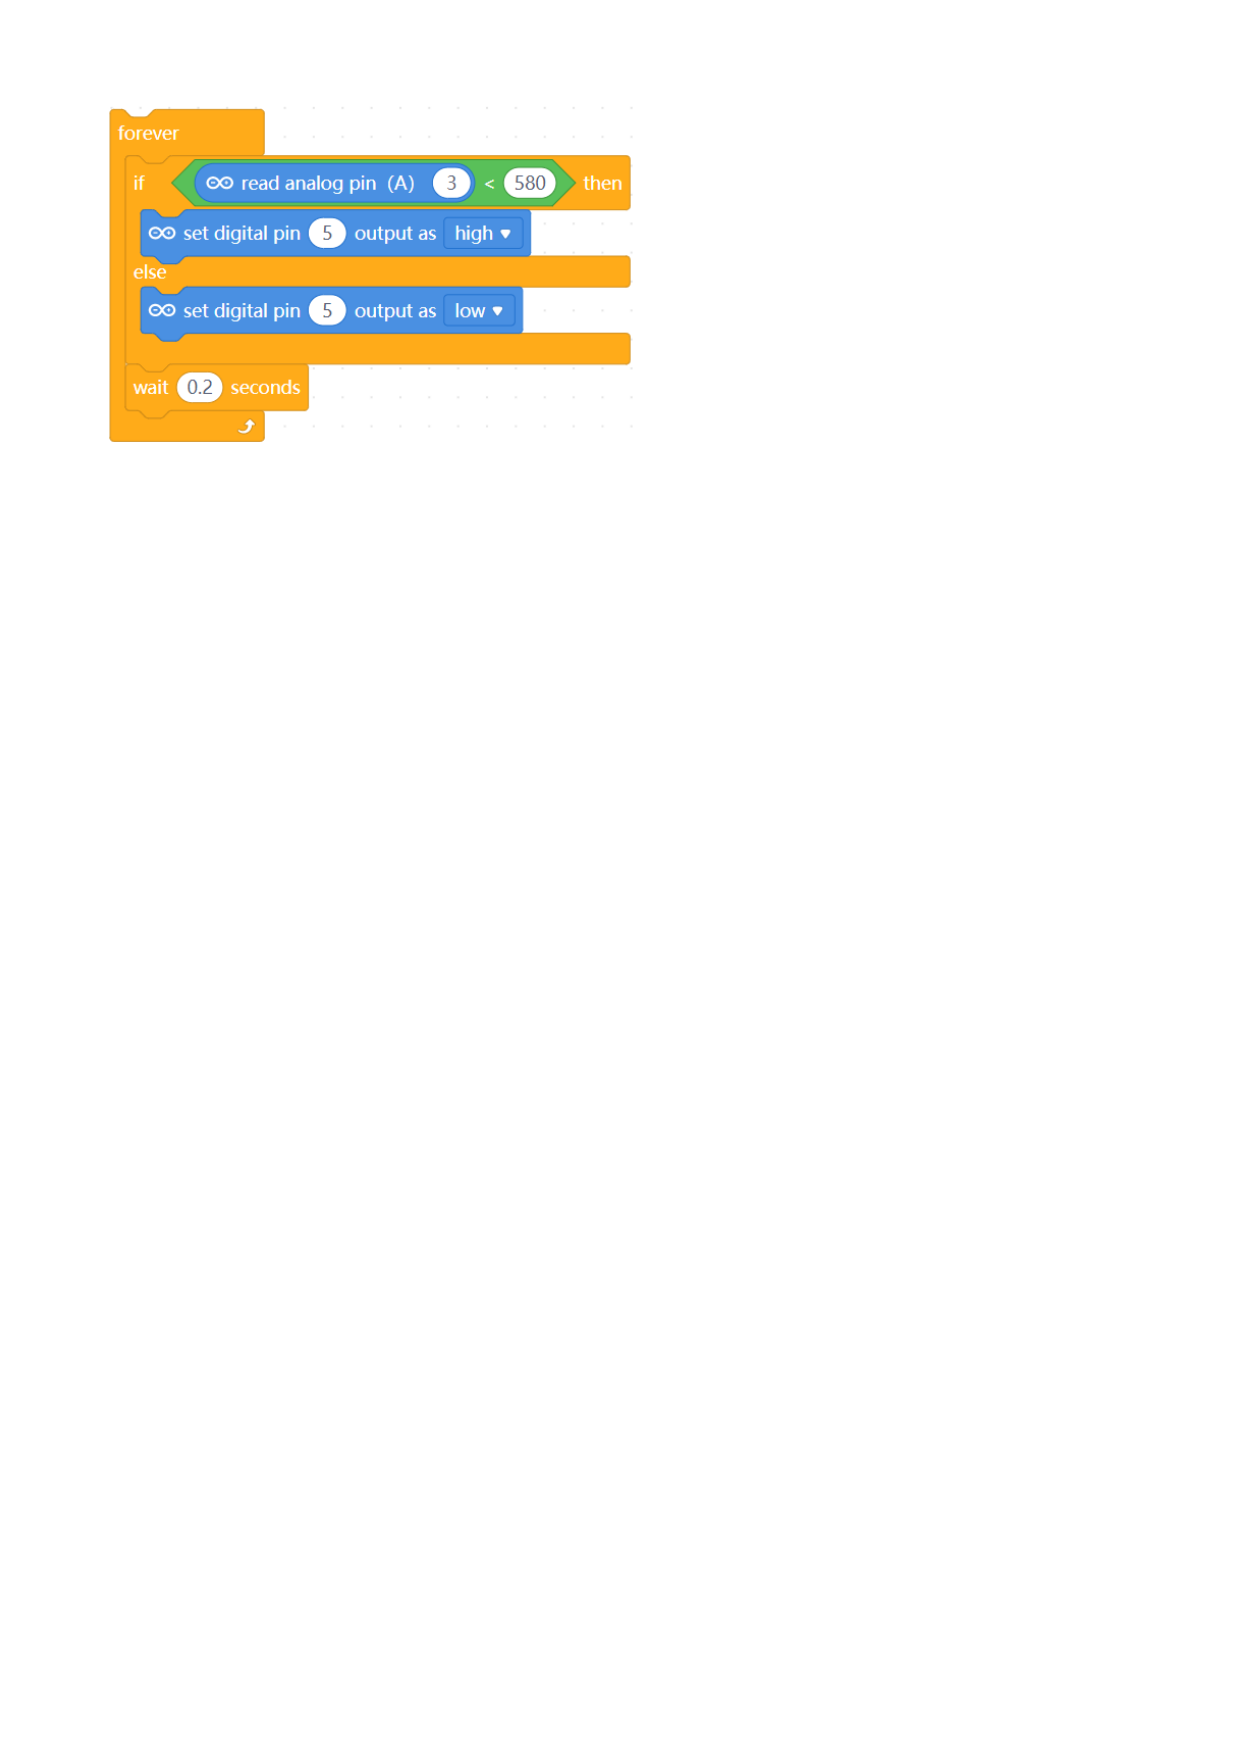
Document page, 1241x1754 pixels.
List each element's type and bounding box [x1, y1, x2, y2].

picture [103, 103, 649, 446]
